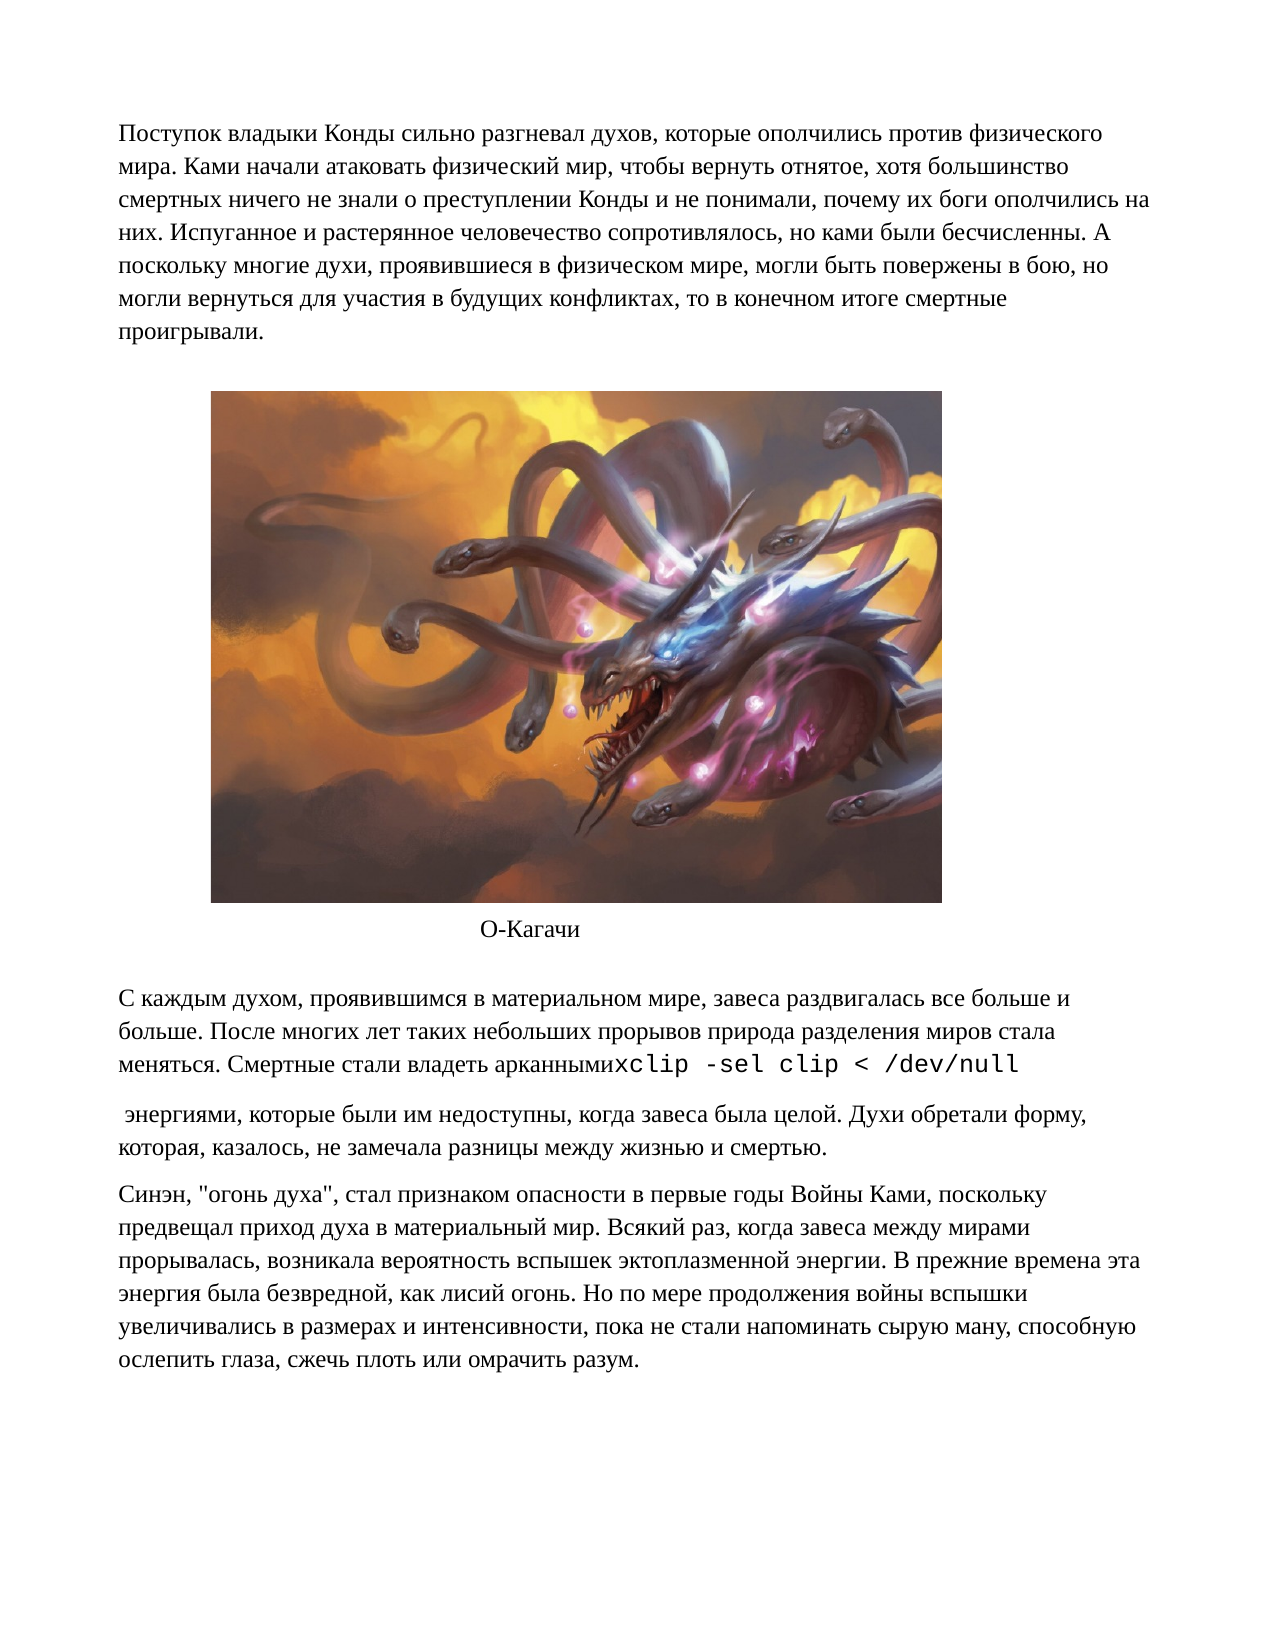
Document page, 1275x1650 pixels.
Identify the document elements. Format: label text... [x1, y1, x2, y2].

text энергиями, которые были им недоступны, когда завеса была целой. Духи обретали форму, которая, казалось, не замечала разницы между жизнью и смертью. [118, 1099, 1157, 1161]
text Поступок владыки Конды сильно разгневал духов, которые ополчились против физического мира. Ками начали атаковать физический мир, чтобы вернуть отнятое, хотя большинство смертных ничего не знали о преступлении Конды и не понимали, почему их боги ополчились на них. Испуганное и растерянное человечество сопротивлялось, но ками были бесчисленны. А поскольку многие духи, проявившиеся в физическом мире, могли быть повержены в бою, но могли вернуться для участия в будущих конфликтах, то в конечном итоге смертные проигрывали. [118, 118, 1157, 345]
text С каждым духом, проявившимся в материальном мире, завеса раздвигалась все больше и больше. После многих лет таких небольших прорывов природа разделения миров стала меняться. Смертные стали владеть арканнымиxclip -sel clip < /dev/null [118, 983, 1157, 1079]
text Синэн, "огонь духа", стал признаком опасности в первые годы Войны Ками, поскольку предвещал приход духа в материальный мир. Всякий раз, когда завеса между мирами прорывалась, возникала вероятность вспышек эктоплазменной энергии. В прежние времена эта энергия была безвредной, как лисий огонь. Но по мере продолжения войны вспышки увеличивались в размерах и интенсивности, пока не стали напоминать сырую ману, способную ослепить глаза, сжечь плоть или омрачить разум. [118, 1179, 1157, 1373]
picture [210, 391, 942, 903]
